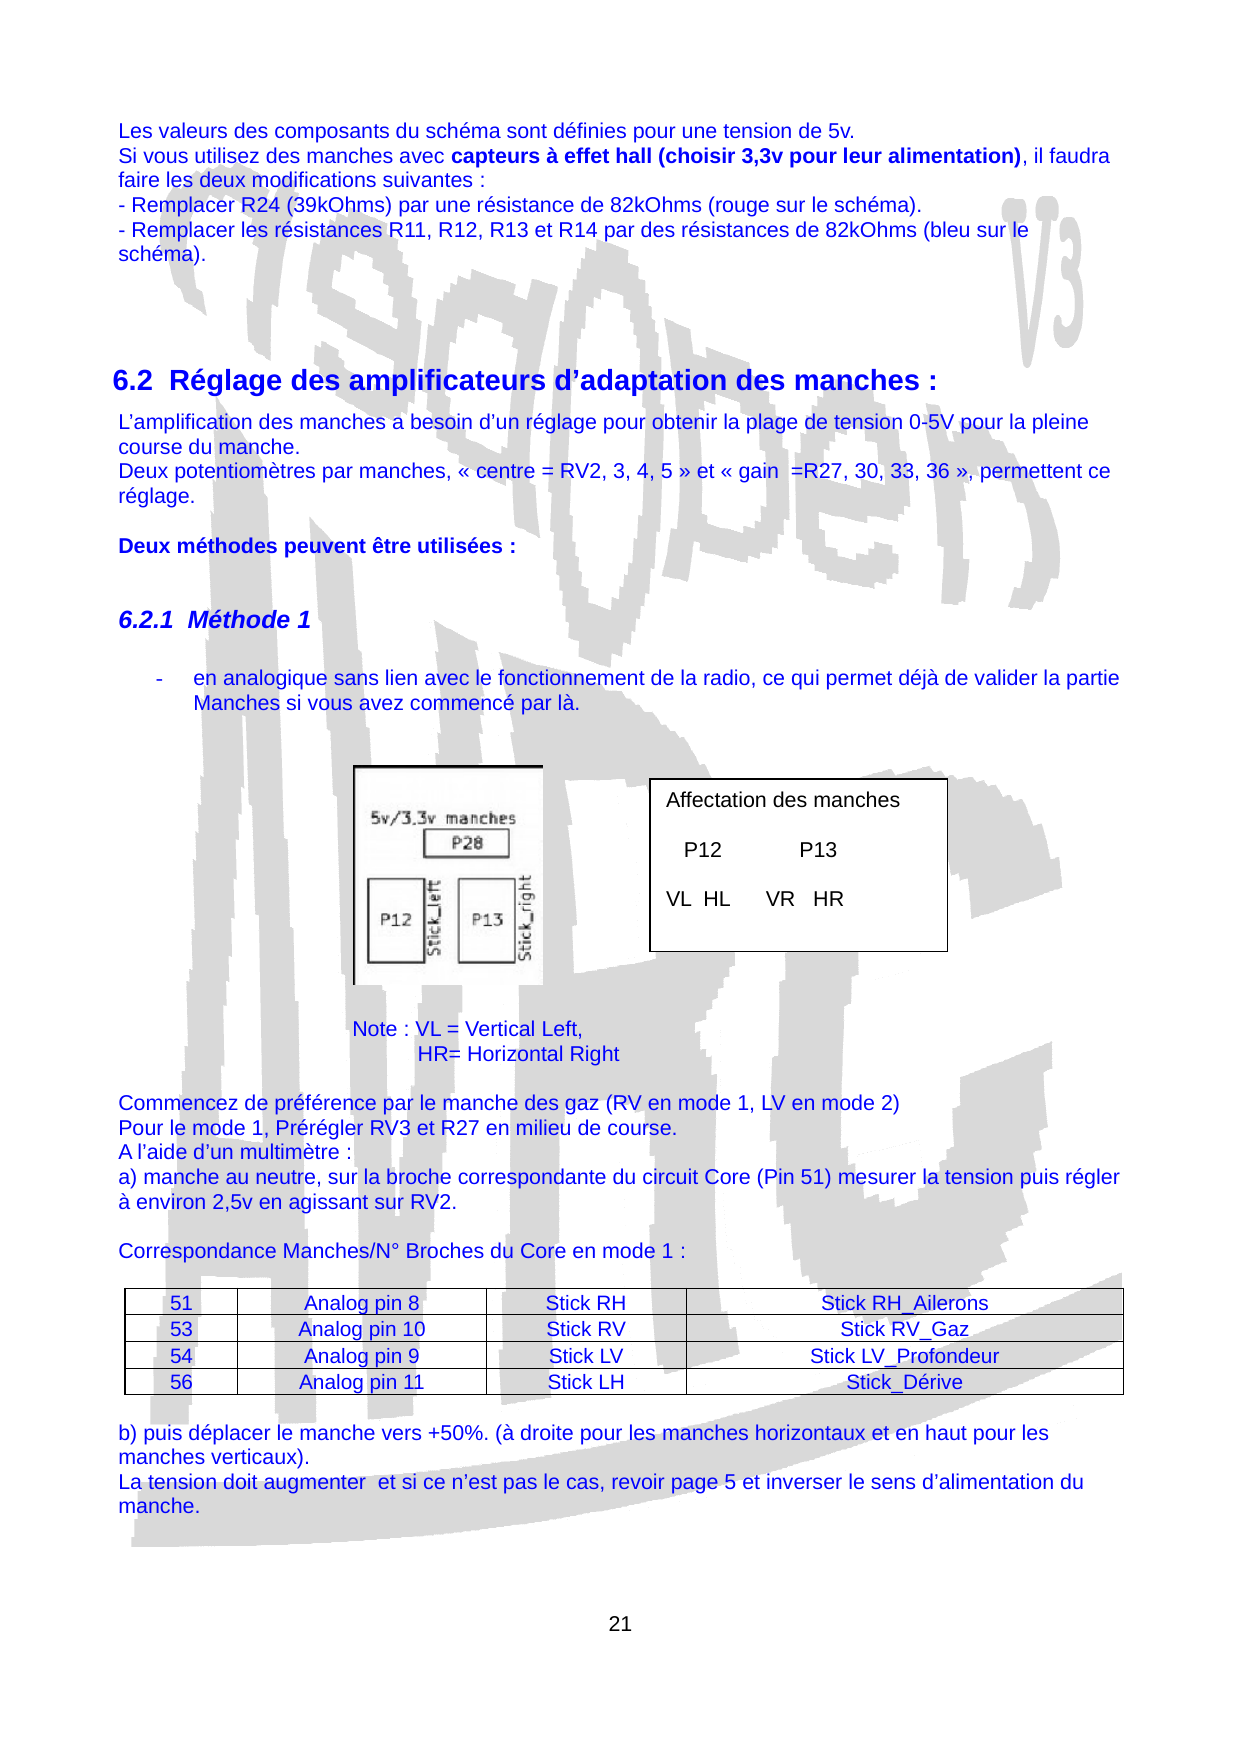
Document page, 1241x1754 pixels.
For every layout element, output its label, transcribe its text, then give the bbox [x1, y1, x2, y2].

list en analogique sans lien avec le fonctionnement de la radio, ce qui permet déjà de valider la partie Manches si vous avez commencé par là. [156, 665, 1122, 714]
table_cell 56 [126, 1369, 237, 1394]
table_header Stick RH_Ailerons [687, 1289, 1123, 1314]
text b) puis déplacer le manche vers +50%. (à droite pour les manches horizontaux et en haut pour les manches verticaux). [118, 1420, 1122, 1469]
table_cell 54 [126, 1342, 237, 1367]
table_cell Analog pin 10 [238, 1315, 486, 1341]
text Note : VL = Vertical Left, [305, 1016, 1122, 1041]
table_cell Stick RV_Gaz [687, 1315, 1123, 1341]
text - Remplacer R24 (39kOhms) par une résistance de 82kOhms (rouge sur le schéma). [118, 192, 1122, 217]
text Commencez de préférence par le manche des gaz (RV en mode 1, LV en mode 2) [118, 1090, 1122, 1115]
text a) manche au neutre, sur la broche correspondante du circuit Core (Pin 51) mesurer la tension puis régler à environ 2,5v en agissant sur RV2. [118, 1164, 1122, 1214]
table_cell Stick LH [487, 1369, 686, 1394]
text Deux méthodes peuvent être utilisées : [118, 533, 1122, 557]
text VL HL VR HR [666, 886, 932, 911]
table_cell 53 [126, 1315, 237, 1341]
text L’amplification des manches a besoin d’un réglage pour obtenir la plage de tension 0-5V pour la pleine course du manche. [118, 409, 1122, 459]
table_cell Stick LV_Profondeur [687, 1342, 1123, 1367]
table_cell Stick_Dérive [687, 1369, 1123, 1394]
text A l’aide d’un multimètre : [118, 1139, 1122, 1164]
table_header 51 [126, 1289, 237, 1314]
text Affectation des manches [666, 787, 932, 812]
text Correspondance Manches/N° Broches du Core en mode 1 : [118, 1238, 1122, 1263]
text Deux potentiomètres par manches, « centre = RV2, 3, 4, 5 » et « gain =R27, 30, 33, 36 », permettent ce réglage. [118, 459, 1122, 508]
table_cell Stick RV [487, 1315, 686, 1341]
table_cell Analog pin 11 [238, 1369, 486, 1394]
table_header Stick RH [487, 1289, 686, 1314]
table_cell Stick LV [487, 1342, 686, 1367]
text P12 P13 [666, 837, 932, 861]
subtitle 6.2 Réglage des amplificateurs d’adaptation des manches : [112, 363, 1122, 397]
text Les valeurs des composants du schéma sont définies pour une tension de 5v. [118, 118, 1122, 143]
table_header Analog pin 8 [238, 1289, 486, 1314]
text HR= Horizontal Right [305, 1041, 1122, 1066]
table_cell Analog pin 9 [238, 1342, 486, 1367]
text - Remplacer les résistances R11, R12, R13 et R14 par des résistances de 82kOhms (bleu sur le schéma). [118, 217, 1122, 266]
text La tension doit augmenter et si ce n’est pas le cas, revoir page 5 et inverser le sens d’alimentation du manche. [118, 1469, 1122, 1518]
subtitle 6.2.1 Méthode 1 [118, 605, 1122, 634]
text Si vous utilisez des manches avec capteurs à effet hall (choisir 3,3v pour leur alimentation), il faudra faire les deux modifications suivantes : [118, 143, 1122, 192]
text Pour le mode 1, Prérégler RV3 et R27 en milieu de course. [118, 1115, 1122, 1139]
